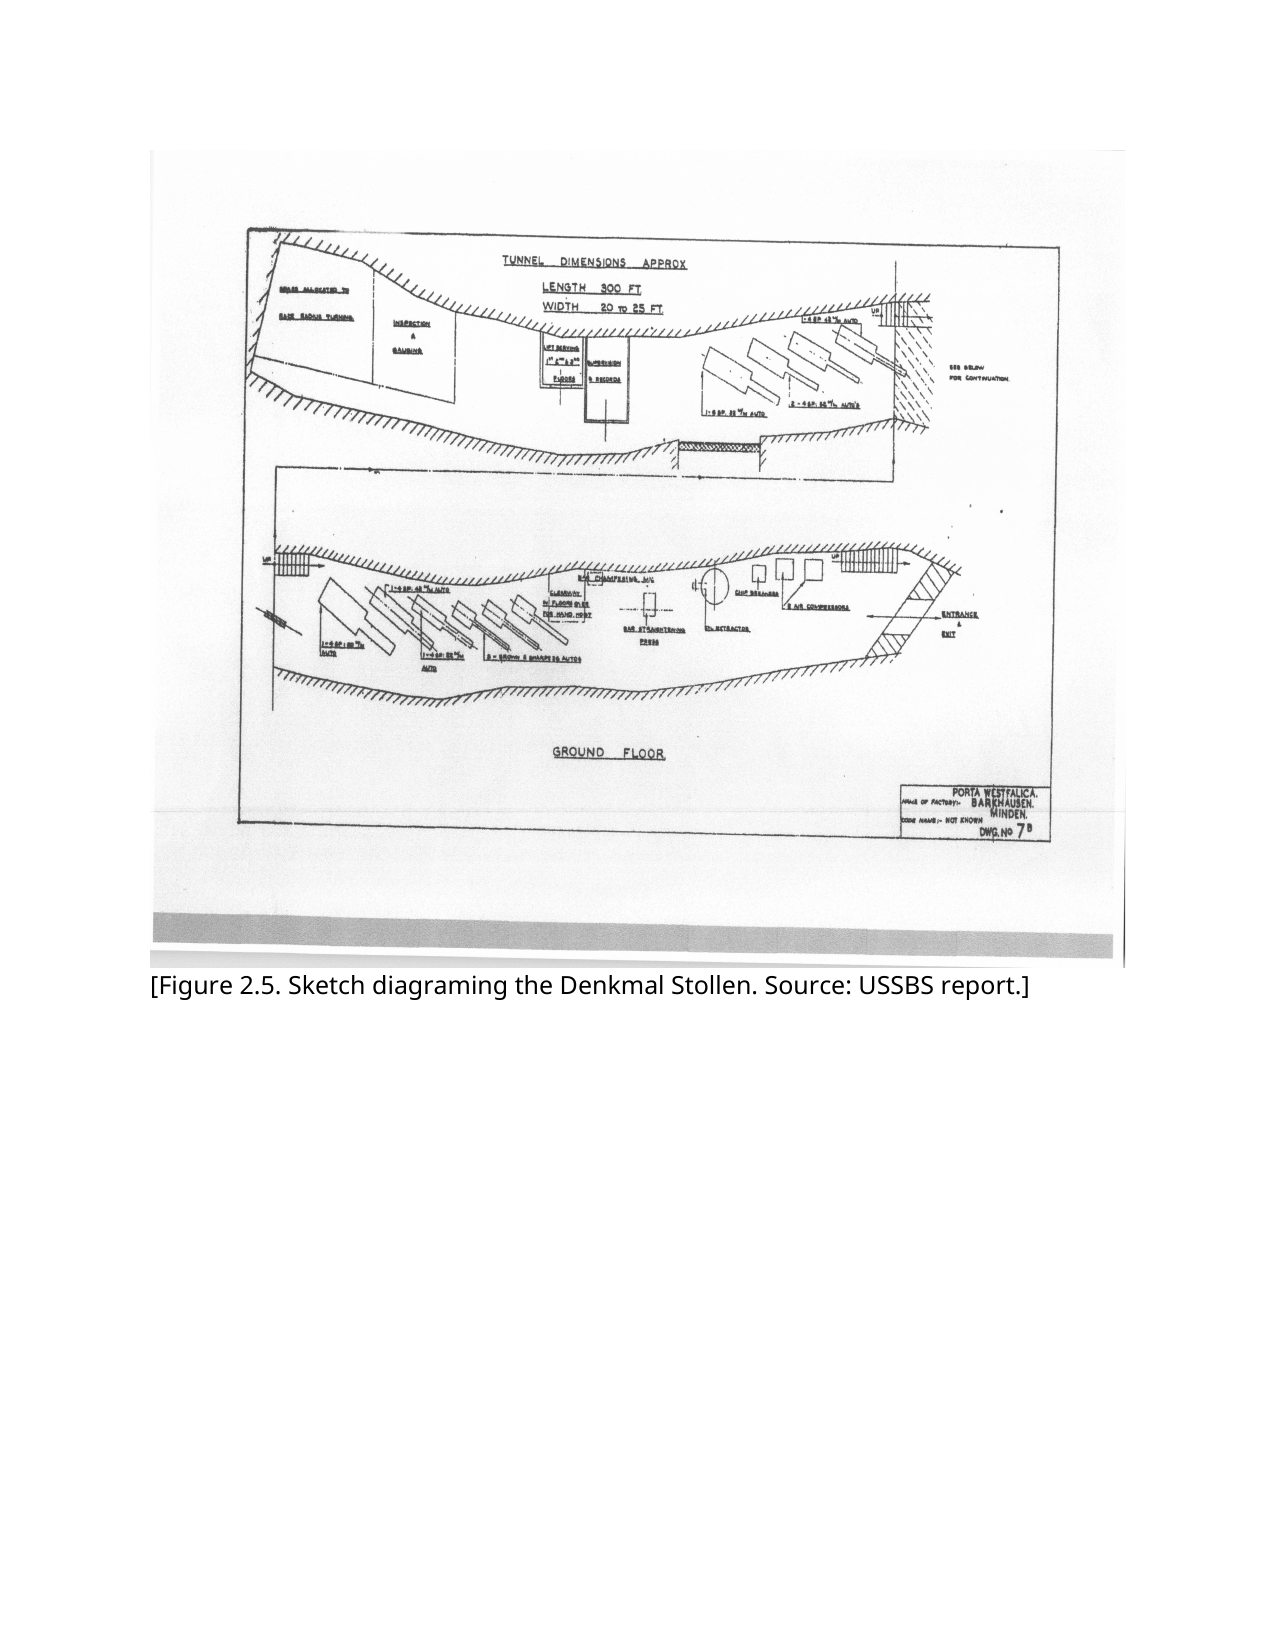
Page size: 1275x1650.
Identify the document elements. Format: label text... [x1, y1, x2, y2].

picture [150, 150, 1125, 968]
text [Figure 2.5. Sketch diagraming the Denkmal Stollen. Source: USSBS report.] [150, 968, 1125, 1002]
